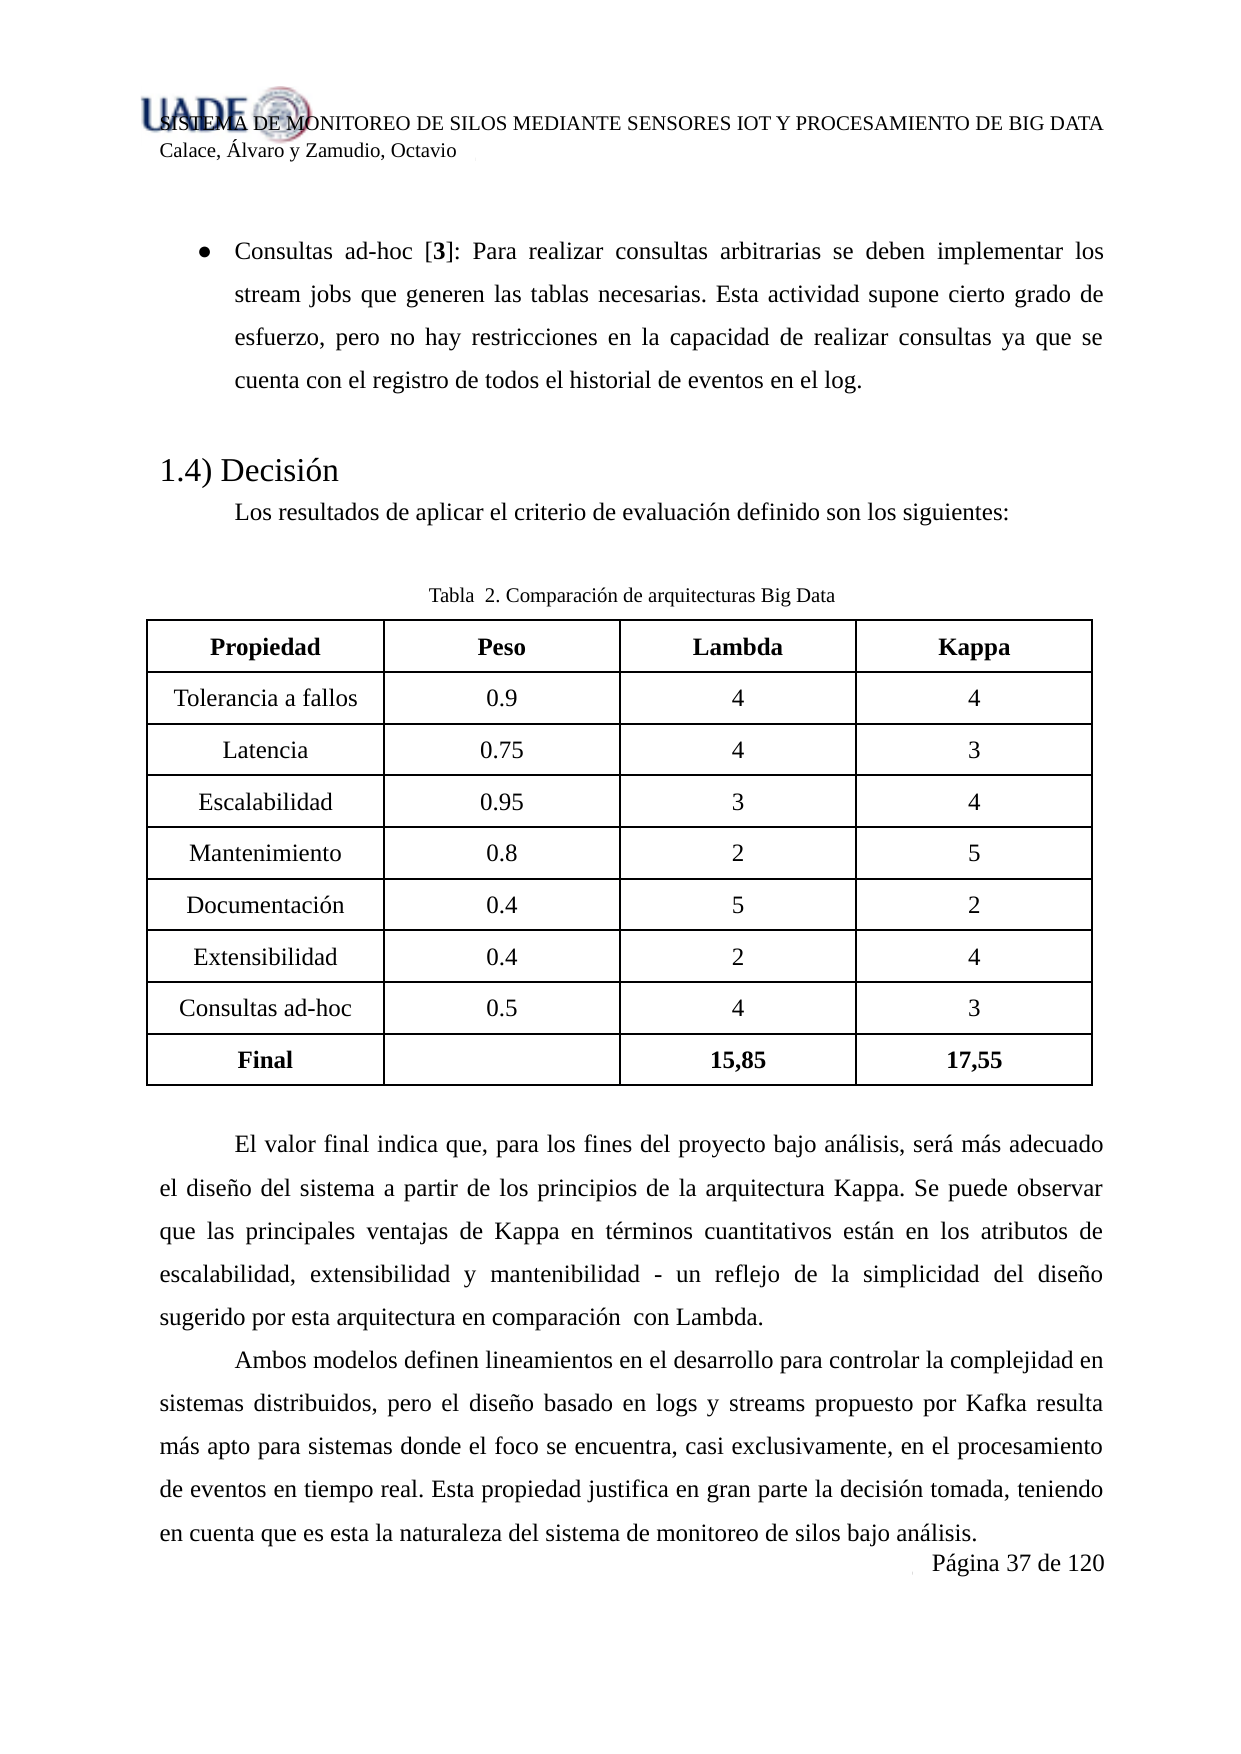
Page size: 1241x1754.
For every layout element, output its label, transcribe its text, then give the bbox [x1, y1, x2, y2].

table_cell Tolerancia a fallos [148, 673, 383, 723]
table_cell 0.8 [385, 828, 619, 878]
table_cell 0.75 [385, 725, 619, 774]
subtitle 1.4) Decisión [159, 450, 1104, 489]
table_cell Documentación [148, 880, 383, 929]
table_cell Extensibilidad [148, 931, 383, 981]
list Consultas ad-hoc [3]: Para realizar consultas arbitrarias se deben implementar los stream jobs que generen las tablas necesarias. Esta actividad supone cierto grado de esfuerzo, pero no hay restricciones en la capacidad de realizar consultas ya que se cuenta con el registro de todos el historial de eventos en el log. [197, 236, 1104, 394]
table_cell Mantenimiento [148, 828, 383, 878]
table_cell Latencia [148, 725, 383, 774]
table_cell 0.5 [385, 983, 619, 1033]
table_cell 17,55 [857, 1035, 1091, 1084]
table_cell 4 [621, 673, 855, 723]
table_header Peso [385, 621, 619, 671]
table_header Lambda [621, 621, 855, 671]
table_cell 0.9 [385, 673, 619, 723]
table_header Propiedad [148, 621, 383, 671]
table_cell Final [148, 1035, 383, 1084]
table_cell 4 [857, 931, 1091, 981]
table_cell 3 [857, 983, 1091, 1033]
table_cell 15,85 [621, 1035, 855, 1084]
table_cell 4 [621, 983, 855, 1033]
table_cell 5 [857, 828, 1091, 878]
table_header Kappa [857, 621, 1091, 671]
table_cell [385, 1035, 619, 1084]
table_cell 0.95 [385, 776, 619, 826]
table_cell 5 [621, 880, 855, 929]
picture [140, 86, 314, 146]
table_cell 2 [621, 828, 855, 878]
table_cell 4 [857, 776, 1091, 826]
text El valor final indica que, para los fines del proyecto bajo análisis, será más adecuado el diseño del sistema a partir de los principios de la arquitectura Kappa. Se puede observar que las principales ventajas de Kappa en términos cuantitativos están en los atributos de escalabilidad, extensibilidad y mantenibilidad - un reflejo de la simplicidad del diseño sugerido por esta arquitectura en comparación con Lambda. [159, 1129, 1104, 1331]
table_cell 0.4 [385, 880, 619, 929]
table_cell 2 [621, 931, 855, 981]
table_cell 3 [857, 725, 1091, 774]
table_cell 3 [621, 776, 855, 826]
table_cell Escalabilidad [148, 776, 383, 826]
table_cell 4 [621, 725, 855, 774]
table_cell 0.4 [385, 931, 619, 981]
text Ambos modelos definen lineamientos en el desarrollo para controlar la complejidad en sistemas distribuidos, pero el diseño basado en logs y streams propuesto por Kafka resulta más apto para sistemas donde el foco se encuentra, casi exclusivamente, en el procesamiento de eventos en tiempo real. Esta propiedad justifica en gran parte la decisión tomada, teniendo en cuenta que es esta la naturaleza del sistema de monitoreo de silos bajo análisis. [159, 1345, 1104, 1546]
table_cell 4 [857, 673, 1091, 723]
subtitle Tabla 2. Comparación de arquitecturas Big Data [159, 583, 1104, 607]
table_cell Consultas ad-hoc [148, 983, 383, 1033]
table_cell 2 [857, 880, 1091, 929]
text Los resultados de aplicar el criterio de evaluación definido son los siguientes: [159, 497, 1104, 526]
